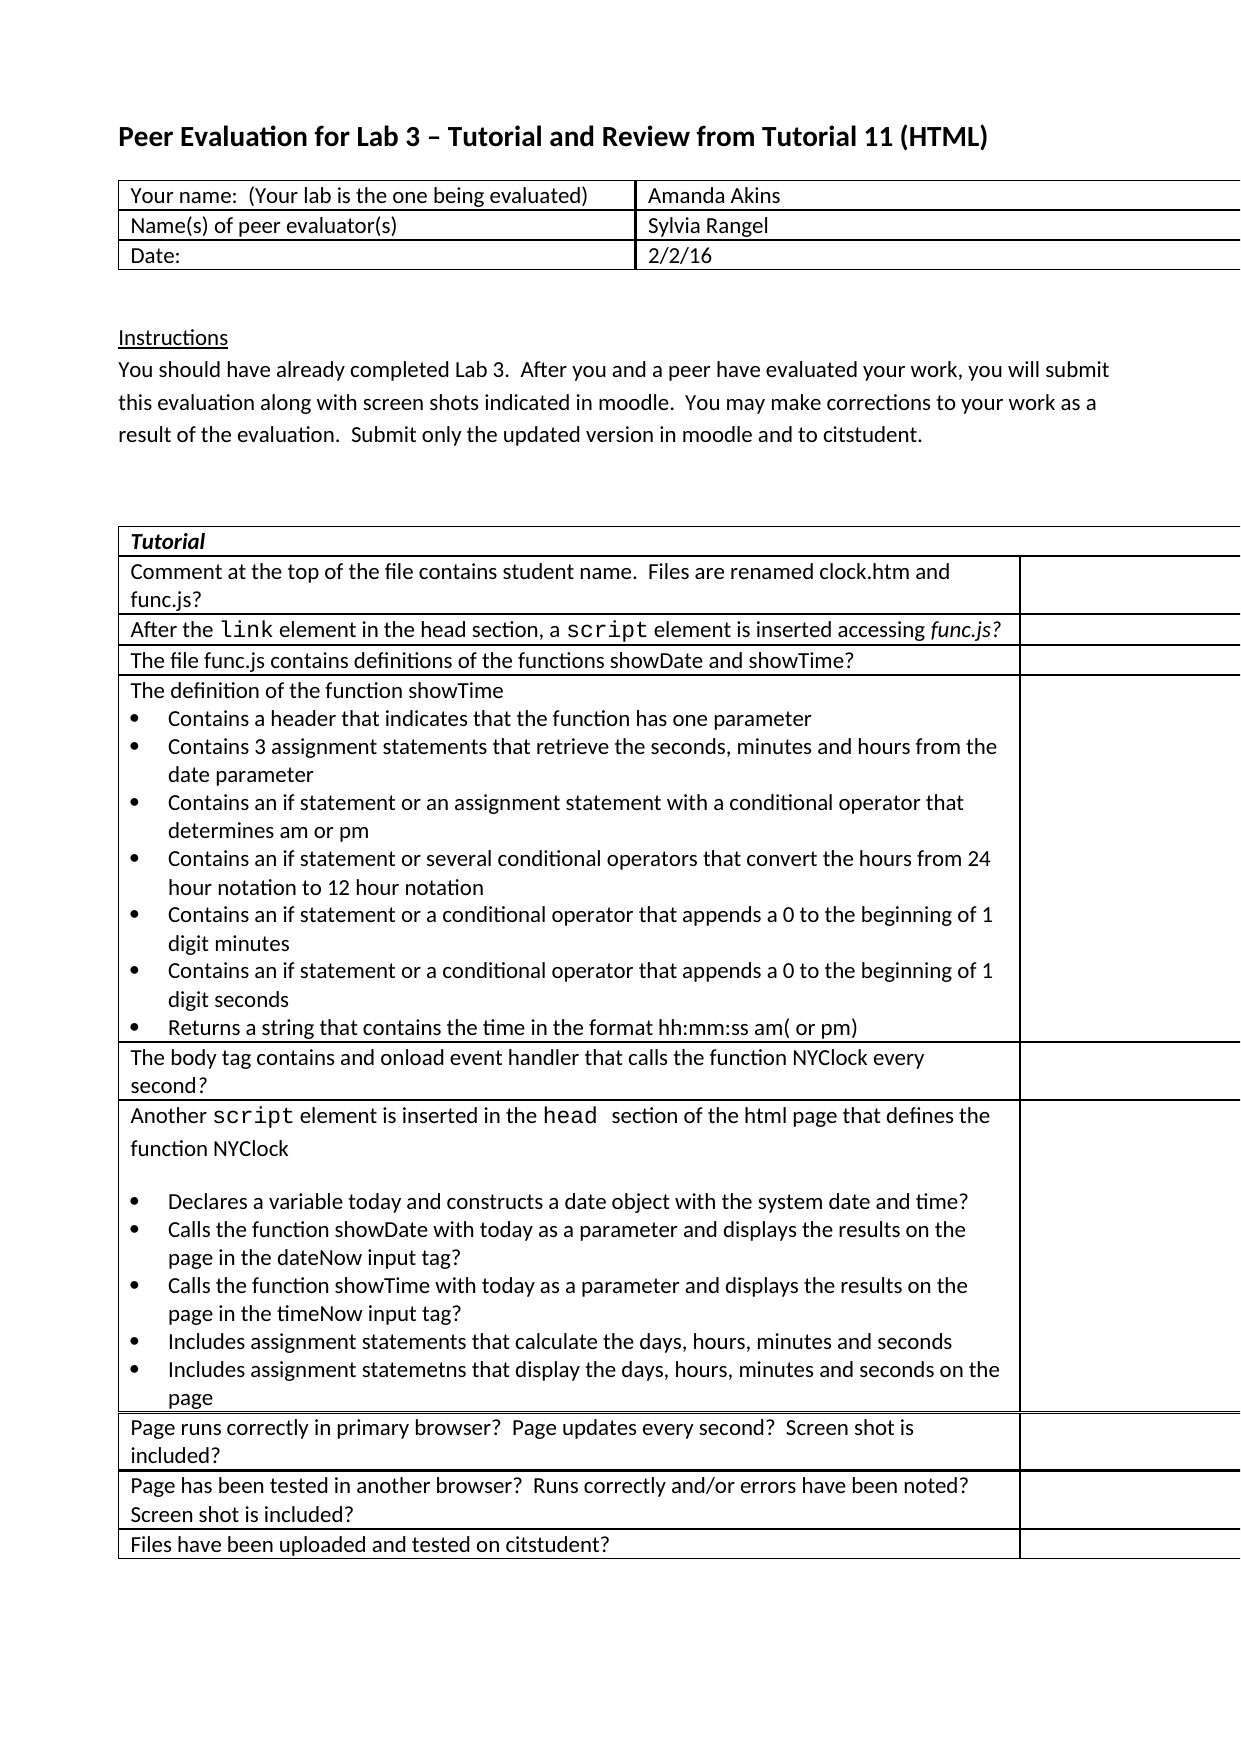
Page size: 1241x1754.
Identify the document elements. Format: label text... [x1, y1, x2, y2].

table_cell Page runs correctly in primary browser? Page updates every second? Screen shot is included? [119, 1414, 1019, 1469]
table_cell The definition of the function showTime · Contains a header that indicates that the function has one parameter · Contains 3 assignment statements that retrieve the seconds, minutes and hours from the date parameter · Contains an if statement or an assignment statement with a conditional operator that determines am or pm · Contains an if statement or several conditional operators that convert the hours from 24 hour notation to 12 hour notation · Contains an if statement or a conditional operator that appends a 0 to the beginning of 1 digit minutes · Contains an if statement or a conditional operator that appends a 0 to the beginning of 1 digit seconds · Returns a string that contains the time in the format hh:mm:ss am( or pm) [119, 676, 1019, 1041]
table_header Tutorial [119, 527, 1240, 555]
table_cell Name(s) of peer evaluator(s) [119, 211, 634, 239]
table_cell After the link element in the head section, a script element is inserted accessing func.js? [119, 615, 1019, 644]
table_cell Page has been tested in another browser? Runs correctly and/or errors have been noted? Screen shot is included? [119, 1472, 1019, 1528]
text Instructions You should have already completed Lab 3. After you and a peer have evaluated your work, you will submit this evaluation along with screen shots indicated in moodle. You may make corrections to your work as a result of the evaluation. Submit only the updated version in moodle and to citstudent. [118, 323, 1122, 448]
table_cell [1021, 1530, 1240, 1558]
text Peer Evaluation for Lab 3 – Tutorial and Review from Tutorial 11 (HTML) [118, 118, 1122, 154]
table_cell [1021, 1414, 1240, 1469]
table_cell Another script element is inserted in the head section of the html page that defines the function NYClock · Declares a variable today and constructs a date object with the system date and time? · Calls the function showDate with today as a parameter and displays the results on the page in the dateNow input tag? · Calls the function showTime with today as a parameter and displays the results on the page in the timeNow input tag? · Includes assignment statements that calculate the days, hours, minutes and seconds · Includes assignment statemetns that display the days, hours, minutes and seconds on the page [119, 1101, 1019, 1411]
table_cell The body tag contains and onload event handler that calls the function NYClock every second? [119, 1043, 1019, 1099]
table_cell [1021, 646, 1240, 674]
table_cell Date: [119, 241, 634, 269]
table_cell [1021, 1043, 1240, 1099]
table_cell Files have been uploaded and tested on citstudent? [119, 1530, 1019, 1558]
table_header Your name: (Your lab is the one being evaluated) [119, 181, 634, 209]
table_cell 2/2/16 [637, 241, 1240, 269]
table_cell [1021, 557, 1240, 613]
table_cell [1021, 615, 1240, 644]
table_cell [1021, 676, 1240, 1041]
table_cell The file func.js contains definitions of the functions showDate and showTime? [119, 646, 1019, 674]
table_cell [1021, 1472, 1240, 1528]
table_cell Sylvia Rangel [637, 211, 1240, 239]
table_cell Comment at the top of the file contains student name. Files are renamed clock.htm and func.js? [119, 557, 1019, 613]
table_header Amanda Akins [637, 181, 1240, 209]
table_cell [1021, 1101, 1240, 1411]
